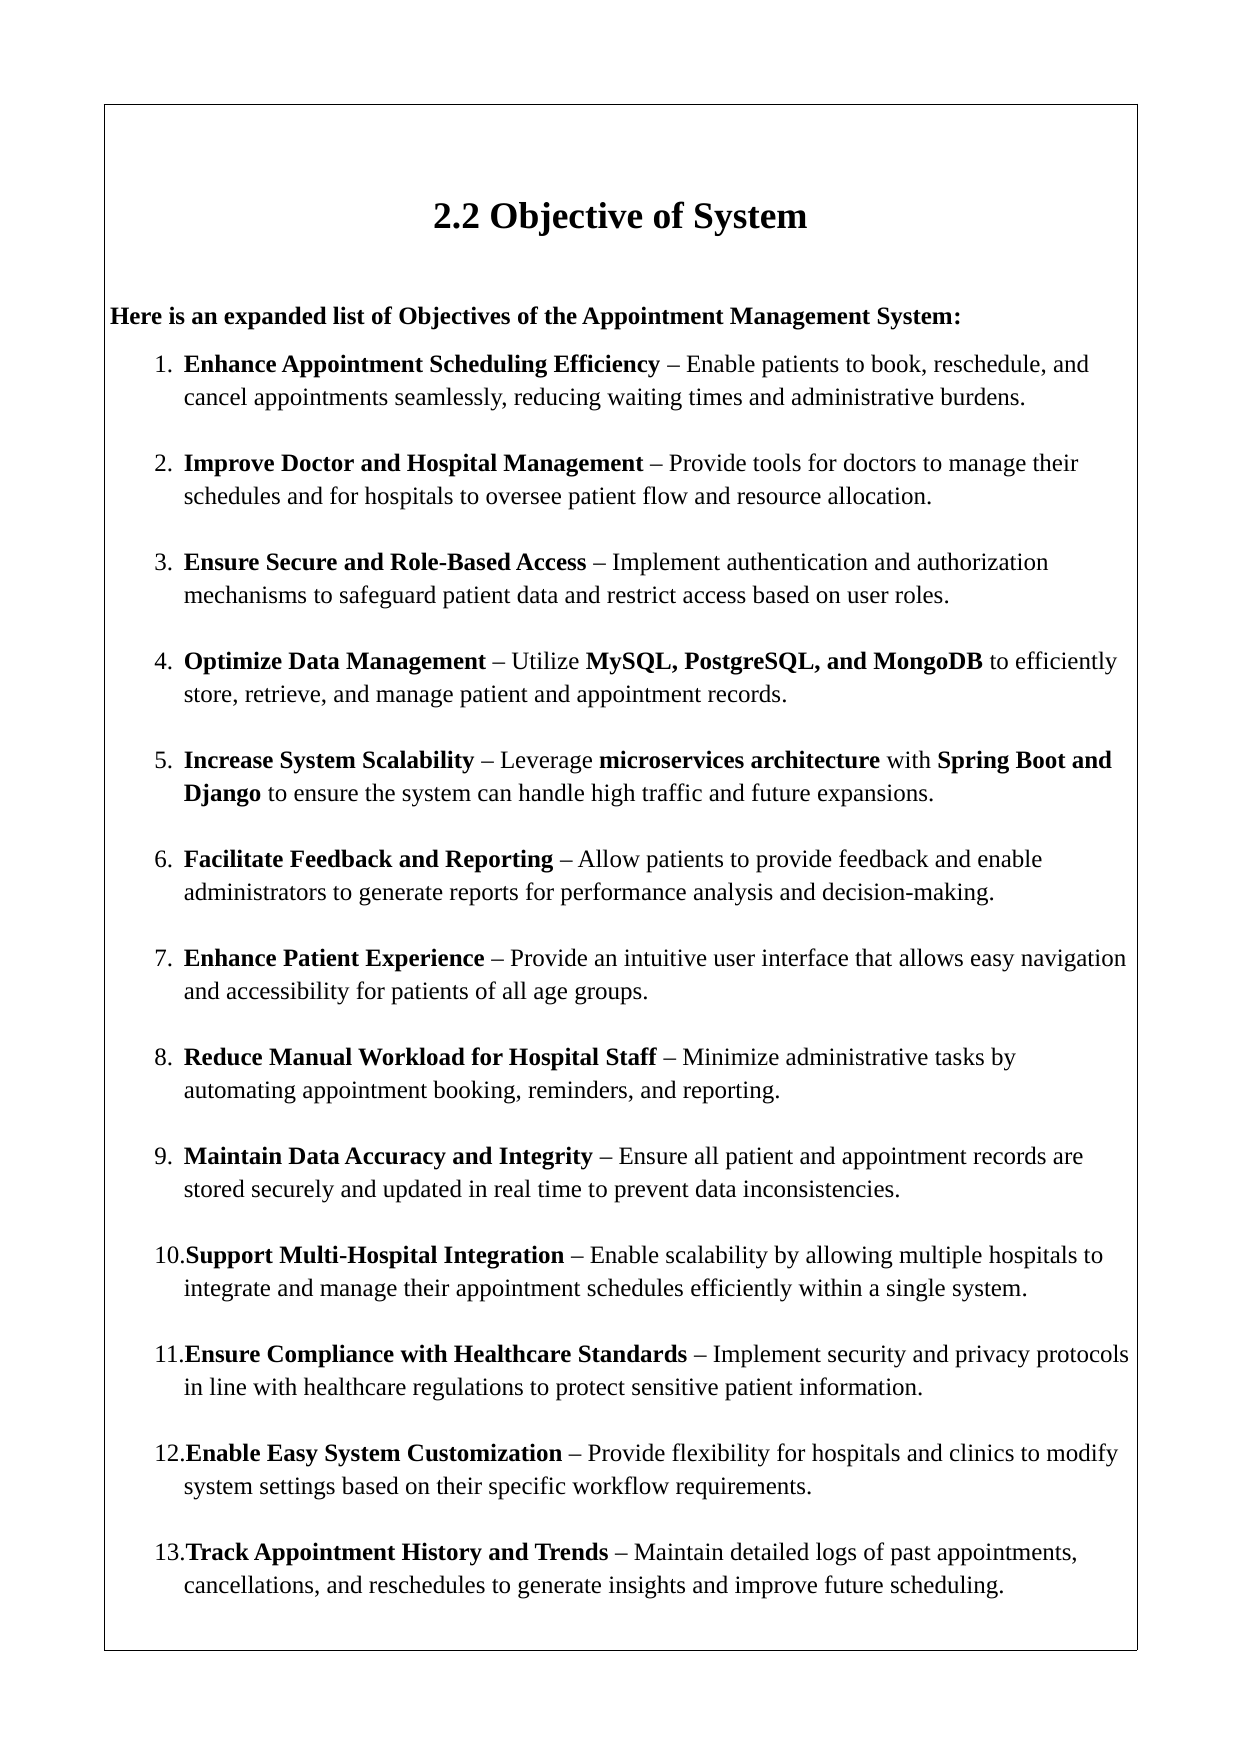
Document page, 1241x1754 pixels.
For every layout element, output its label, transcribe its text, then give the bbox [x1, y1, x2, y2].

list Support Multi-Hospital Integration – Enable scalability by allowing multiple hospitals to integrate and manage their appointment schedules efficiently within a single system. [154, 1240, 1131, 1302]
list Reduce Manual Workload for Hospital Staff – Minimize administrative tasks by automating appointment booking, reminders, and reporting. [154, 1042, 1131, 1104]
text 2.2 Objective of System [110, 193, 1131, 236]
list Optimize Data Management – Utilize MySQL, PostgreSQL, and MongoDB to efficiently store, retrieve, and manage patient and appointment records. [154, 646, 1131, 708]
list Track Appointment History and Trends – Maintain detailed logs of past appointments, cancellations, and reschedules to generate insights and improve future scheduling. [154, 1537, 1131, 1599]
list Ensure Compliance with Healthcare Standards – Implement security and privacy protocols in line with healthcare regulations to protect sensitive patient information. [154, 1339, 1131, 1401]
text Here is an expanded list of Objectives of the Appointment Management System: [110, 301, 1131, 330]
list Facilitate Feedback and Reporting – Allow patients to provide feedback and enable administrators to generate reports for performance analysis and decision-making. [154, 844, 1131, 906]
list Improve Doctor and Hospital Management – Provide tools for doctors to manage their schedules and for hospitals to oversee patient flow and resource allocation. [154, 448, 1131, 509]
list Enhance Appointment Scheduling Efficiency – Enable patients to book, reschedule, and cancel appointments seamlessly, reducing waiting times and administrative burdens. [154, 349, 1131, 410]
list Enable Easy System Customization – Provide flexibility for hospitals and clinics to modify system settings based on their specific workflow requirements. [154, 1438, 1131, 1500]
list Enhance Patient Experience – Provide an intuitive user interface that allows easy navigation and accessibility for patients of all age groups. [154, 943, 1131, 1005]
list Ensure Secure and Role-Based Access – Implement authentication and authorization mechanisms to safeguard patient data and restrict access based on user roles. [154, 547, 1131, 608]
list Increase System Scalability – Leverage microservices architecture with Spring Boot and Django to ensure the system can handle high traffic and future expansions. [154, 745, 1131, 807]
list Maintain Data Accuracy and Integrity – Ensure all patient and appointment records are stored securely and updated in real time to prevent data inconsistencies. [154, 1141, 1131, 1203]
